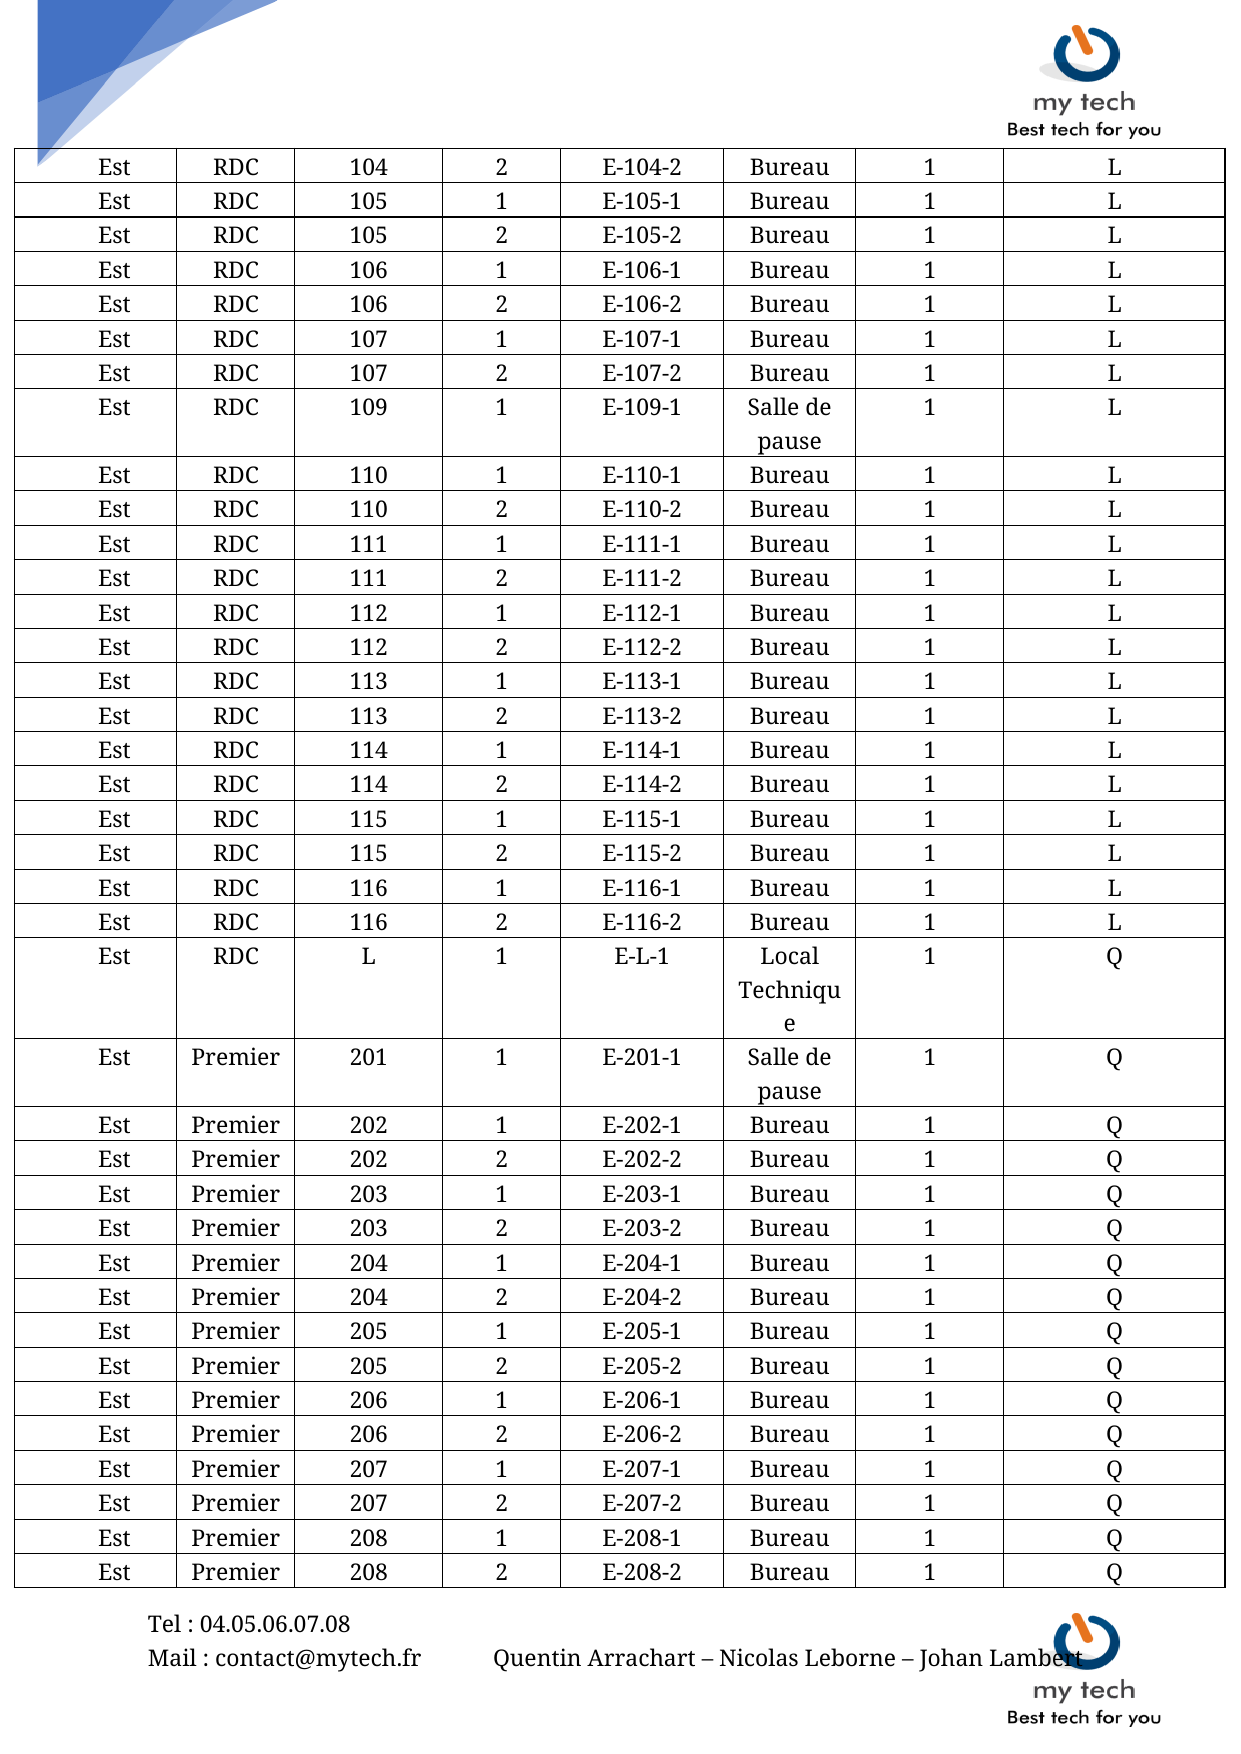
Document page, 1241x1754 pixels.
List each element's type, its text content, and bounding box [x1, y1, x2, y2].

table_cell 208 [295, 1554, 442, 1587]
table_cell 1 [856, 1141, 1003, 1175]
table_cell RDC [177, 389, 294, 456]
table_cell 1 [443, 1313, 560, 1347]
table_cell Bureau [724, 835, 855, 868]
table_cell 106 [295, 286, 442, 319]
table_cell Premier [177, 1210, 294, 1243]
table_cell 104 [295, 149, 442, 182]
table_cell Bureau [724, 1485, 855, 1518]
table_cell Bureau [724, 766, 855, 800]
table_cell Est [15, 835, 176, 868]
table_cell L [1004, 286, 1224, 319]
table_cell Bureau [724, 149, 855, 182]
table_cell E-202-2 [561, 1141, 723, 1175]
table_cell RDC [177, 698, 294, 731]
table_cell RDC [177, 560, 294, 593]
table_cell Q [1004, 1382, 1224, 1415]
table_cell 105 [295, 218, 442, 251]
table_cell RDC [177, 663, 294, 697]
table_cell Est [15, 1382, 176, 1415]
table_cell 1 [856, 1245, 1003, 1278]
table_cell Q [1004, 1451, 1224, 1484]
table_cell 115 [295, 801, 442, 834]
table_cell E-204-2 [561, 1279, 723, 1312]
table_cell Bureau [724, 1107, 855, 1140]
table_cell E-205-2 [561, 1348, 723, 1381]
table_cell 1 [856, 183, 1003, 216]
table_cell E-106-2 [561, 286, 723, 319]
table_cell Bureau [724, 252, 855, 285]
table_cell 2 [443, 1416, 560, 1450]
table_cell L [1004, 491, 1224, 525]
table_cell L [1004, 663, 1224, 697]
table_cell L [1004, 870, 1224, 903]
table_cell Premier [177, 1039, 294, 1106]
table_cell Est [15, 389, 176, 456]
table_cell Premier [177, 1416, 294, 1450]
table_cell RDC [177, 491, 294, 525]
table_cell RDC [177, 835, 294, 868]
table_cell Q [1004, 1348, 1224, 1381]
table_cell Premier [177, 1245, 294, 1278]
table_cell Est [15, 663, 176, 697]
table_cell Premier [177, 1279, 294, 1312]
table_cell 1 [443, 870, 560, 903]
table_cell 1 [856, 629, 1003, 662]
table_cell Est [15, 1520, 176, 1553]
table_cell 1 [856, 1554, 1003, 1587]
table_cell Bureau [724, 1554, 855, 1587]
table_cell Bureau [724, 218, 855, 251]
table_cell L [1004, 355, 1224, 388]
table_cell Est [15, 183, 176, 216]
table_cell Premier [177, 1520, 294, 1553]
table_cell Est [15, 560, 176, 593]
table_cell RDC [177, 629, 294, 662]
table_cell 1 [856, 1485, 1003, 1518]
table_cell 205 [295, 1313, 442, 1347]
table_cell Q [1004, 1210, 1224, 1243]
table_cell Bureau [724, 457, 855, 490]
table_cell 1 [443, 732, 560, 765]
table_cell L [1004, 526, 1224, 559]
table_cell L [1004, 321, 1224, 354]
table_cell E-104-2 [561, 149, 723, 182]
table_cell Est [15, 732, 176, 765]
table_cell Est [15, 321, 176, 354]
table_cell Est [15, 526, 176, 559]
table_cell L [1004, 801, 1224, 834]
table_cell 1 [443, 1520, 560, 1553]
table_cell 1 [443, 1176, 560, 1209]
table_cell Salle de pause [724, 389, 855, 456]
table_cell Q [1004, 1279, 1224, 1312]
table_cell L [1004, 457, 1224, 490]
table_cell 202 [295, 1107, 442, 1140]
table_cell 105 [295, 183, 442, 216]
table_cell Q [1004, 1485, 1224, 1518]
table_cell E-204-1 [561, 1245, 723, 1278]
table_cell Est [15, 355, 176, 388]
table_cell Est [15, 698, 176, 731]
table_cell L [1004, 835, 1224, 868]
table_cell 112 [295, 629, 442, 662]
table_cell E-107-1 [561, 321, 723, 354]
table_cell 110 [295, 491, 442, 525]
table_cell RDC [177, 183, 294, 216]
table_cell L [1004, 732, 1224, 765]
table_cell 1 [856, 1279, 1003, 1312]
table_cell 203 [295, 1210, 442, 1243]
table_cell L [1004, 252, 1224, 285]
table_cell Premier [177, 1451, 294, 1484]
table_cell Bureau [724, 491, 855, 525]
table_cell E-110-1 [561, 457, 723, 490]
table_cell Premier [177, 1554, 294, 1587]
table_cell E-116-2 [561, 904, 723, 937]
table_cell E-111-2 [561, 560, 723, 593]
table_cell 202 [295, 1141, 442, 1175]
table_cell RDC [177, 218, 294, 251]
table_cell 1 [856, 1210, 1003, 1243]
table_cell 1 [856, 286, 1003, 319]
table_cell Q [1004, 938, 1224, 1038]
table_cell L [1004, 149, 1224, 182]
table_cell E-116-1 [561, 870, 723, 903]
table_cell 1 [856, 560, 1003, 593]
table_cell Bureau [724, 904, 855, 937]
table_cell 1 [856, 904, 1003, 937]
table_cell 205 [295, 1348, 442, 1381]
table_cell 2 [443, 286, 560, 319]
table_cell 107 [295, 321, 442, 354]
table_cell E-112-2 [561, 629, 723, 662]
table_cell 2 [443, 1210, 560, 1243]
table_cell Bureau [724, 870, 855, 903]
table_cell E-105-2 [561, 218, 723, 251]
table_cell Local Technique [724, 938, 855, 1038]
table_cell RDC [177, 286, 294, 319]
table_cell Bureau [724, 183, 855, 216]
table_cell 2 [443, 904, 560, 937]
table_cell E-207-1 [561, 1451, 723, 1484]
table_cell 1 [856, 1107, 1003, 1140]
table_cell Premier [177, 1382, 294, 1415]
table_cell 1 [856, 801, 1003, 834]
table_cell Bureau [724, 1416, 855, 1450]
table_cell 1 [856, 389, 1003, 456]
table_cell Bureau [724, 629, 855, 662]
table_cell RDC [177, 252, 294, 285]
table_cell E-115-1 [561, 801, 723, 834]
table_cell E-206-2 [561, 1416, 723, 1450]
table_cell E-109-1 [561, 389, 723, 456]
table_cell Premier [177, 1141, 294, 1175]
table_cell 1 [856, 1382, 1003, 1415]
table_cell 1 [856, 835, 1003, 868]
table_cell Est [15, 1416, 176, 1450]
table_cell 2 [443, 218, 560, 251]
table_cell 2 [443, 698, 560, 731]
table_cell 1 [443, 663, 560, 697]
table_cell Bureau [724, 1176, 855, 1209]
table_cell E-208-1 [561, 1520, 723, 1553]
table_cell RDC [177, 904, 294, 937]
table_cell 208 [295, 1520, 442, 1553]
table_cell L [1004, 218, 1224, 251]
table_cell 1 [443, 183, 560, 216]
table_cell Est [15, 1451, 176, 1484]
table_cell 207 [295, 1485, 442, 1518]
table_cell Est [15, 1279, 176, 1312]
table_cell 1 [443, 321, 560, 354]
table_cell 1 [856, 732, 1003, 765]
table_cell 1 [856, 595, 1003, 628]
table_cell 1 [856, 491, 1003, 525]
table_cell 1 [856, 1416, 1003, 1450]
table_cell RDC [177, 321, 294, 354]
table_cell E-115-2 [561, 835, 723, 868]
table_cell 112 [295, 595, 442, 628]
table_cell Bureau [724, 1279, 855, 1312]
table_cell 1 [856, 149, 1003, 182]
table_cell Premier [177, 1107, 294, 1140]
table_cell Bureau [724, 732, 855, 765]
table_cell E-207-2 [561, 1485, 723, 1518]
table_cell Est [15, 1313, 176, 1347]
table_cell E-208-2 [561, 1554, 723, 1587]
table_cell 1 [856, 663, 1003, 697]
table_cell L [1004, 629, 1224, 662]
table_cell 115 [295, 835, 442, 868]
table_cell Q [1004, 1107, 1224, 1140]
table_cell 113 [295, 698, 442, 731]
table_cell 1 [856, 218, 1003, 251]
table_cell E-114-2 [561, 766, 723, 800]
table_cell RDC [177, 938, 294, 1038]
table_cell 1 [443, 1107, 560, 1140]
table_cell L [1004, 904, 1224, 937]
table_cell 1 [443, 457, 560, 490]
table_cell Est [15, 286, 176, 319]
table_cell Premier [177, 1313, 294, 1347]
table_cell Q [1004, 1554, 1224, 1587]
table_cell Q [1004, 1039, 1224, 1106]
table_cell Bureau [724, 355, 855, 388]
table_cell 1 [443, 1382, 560, 1415]
table_cell Q [1004, 1141, 1224, 1175]
table_cell Premier [177, 1348, 294, 1381]
table_cell Est [15, 252, 176, 285]
table_cell 204 [295, 1279, 442, 1312]
table_cell 2 [443, 149, 560, 182]
table_cell E-L-1 [561, 938, 723, 1038]
table_cell Est [15, 1245, 176, 1278]
table_cell Bureau [724, 526, 855, 559]
table_cell 203 [295, 1176, 442, 1209]
table_cell 1 [856, 698, 1003, 731]
table_cell 1 [443, 801, 560, 834]
table_cell 1 [856, 252, 1003, 285]
table_cell RDC [177, 149, 294, 182]
table_cell E-205-1 [561, 1313, 723, 1347]
table_cell 1 [443, 1039, 560, 1106]
table_cell 2 [443, 355, 560, 388]
table_cell 1 [856, 1313, 1003, 1347]
table_cell L [1004, 698, 1224, 731]
table_cell L [1004, 389, 1224, 456]
table_cell Bureau [724, 1245, 855, 1278]
table_cell Est [15, 149, 176, 182]
table_cell Bureau [724, 1382, 855, 1415]
table_cell Q [1004, 1416, 1224, 1450]
table_cell Premier [177, 1485, 294, 1518]
table_cell 1 [856, 1348, 1003, 1381]
table_cell E-111-1 [561, 526, 723, 559]
table_cell 2 [443, 491, 560, 525]
table_cell Est [15, 595, 176, 628]
table_cell 1 [856, 766, 1003, 800]
table_cell RDC [177, 595, 294, 628]
table_cell 111 [295, 526, 442, 559]
table_cell Bureau [724, 1141, 855, 1175]
table_cell E-113-1 [561, 663, 723, 697]
table_cell Q [1004, 1176, 1224, 1209]
table_cell Est [15, 1039, 176, 1106]
table_cell 2 [443, 1141, 560, 1175]
table_cell Est [15, 870, 176, 903]
table_cell 2 [443, 835, 560, 868]
table_cell 2 [443, 1279, 560, 1312]
table_cell E-113-2 [561, 698, 723, 731]
table_cell Bureau [724, 1210, 855, 1243]
table_cell Bureau [724, 595, 855, 628]
table_cell 107 [295, 355, 442, 388]
table_cell Est [15, 491, 176, 525]
table_cell Bureau [724, 286, 855, 319]
table_cell RDC [177, 766, 294, 800]
table_cell L [1004, 766, 1224, 800]
table_cell Est [15, 1107, 176, 1140]
table_cell Est [15, 801, 176, 834]
table_cell E-202-1 [561, 1107, 723, 1140]
table_cell 2 [443, 1554, 560, 1587]
table_cell Est [15, 938, 176, 1038]
table_cell 2 [443, 1348, 560, 1381]
table_cell E-106-1 [561, 252, 723, 285]
table_cell 1 [443, 1451, 560, 1484]
table_cell 1 [856, 1039, 1003, 1106]
table_cell E-112-1 [561, 595, 723, 628]
table_cell RDC [177, 526, 294, 559]
table_cell 1 [856, 1520, 1003, 1553]
table_cell RDC [177, 870, 294, 903]
table_cell Bureau [724, 1520, 855, 1553]
table_cell 1 [443, 595, 560, 628]
table_cell Est [15, 457, 176, 490]
table_cell Bureau [724, 663, 855, 697]
table_cell RDC [177, 732, 294, 765]
table_cell 1 [443, 252, 560, 285]
table_cell Est [15, 1176, 176, 1209]
table_cell 1 [856, 355, 1003, 388]
table_cell 206 [295, 1416, 442, 1450]
table_cell Bureau [724, 321, 855, 354]
table_cell 1 [856, 1451, 1003, 1484]
table_cell Bureau [724, 698, 855, 731]
table_cell Est [15, 1141, 176, 1175]
table_cell 111 [295, 560, 442, 593]
table_cell RDC [177, 801, 294, 834]
table_cell RDC [177, 355, 294, 388]
table_cell Est [15, 1348, 176, 1381]
table_cell 207 [295, 1451, 442, 1484]
table_cell E-114-1 [561, 732, 723, 765]
table_cell Salle de pause [724, 1039, 855, 1106]
table_cell 201 [295, 1039, 442, 1106]
table_cell Est [15, 1210, 176, 1243]
table_cell E-203-2 [561, 1210, 723, 1243]
table_cell RDC [177, 457, 294, 490]
table_cell Bureau [724, 1313, 855, 1347]
table_cell 1 [856, 526, 1003, 559]
table_cell Bureau [724, 1348, 855, 1381]
table_cell Est [15, 629, 176, 662]
table_cell Est [15, 904, 176, 937]
table_cell Bureau [724, 560, 855, 593]
table_cell Bureau [724, 1451, 855, 1484]
table_cell 2 [443, 766, 560, 800]
table_cell Premier [177, 1176, 294, 1209]
table_cell L [1004, 595, 1224, 628]
table_cell 1 [856, 870, 1003, 903]
table_cell 2 [443, 1485, 560, 1518]
table_cell 1 [856, 321, 1003, 354]
table_cell 206 [295, 1382, 442, 1415]
table_cell 106 [295, 252, 442, 285]
table_cell 1 [856, 1176, 1003, 1209]
table_cell Q [1004, 1245, 1224, 1278]
table_cell E-110-2 [561, 491, 723, 525]
table_cell 116 [295, 870, 442, 903]
table_cell L [1004, 183, 1224, 216]
table_cell Est [15, 1485, 176, 1518]
table_cell 110 [295, 457, 442, 490]
table_cell L [295, 938, 442, 1038]
table_cell Est [15, 218, 176, 251]
table_cell Est [15, 1554, 176, 1587]
table_cell 2 [443, 560, 560, 593]
table_cell 1 [443, 938, 560, 1038]
table_cell 204 [295, 1245, 442, 1278]
table_cell 2 [443, 629, 560, 662]
table_cell Bureau [724, 801, 855, 834]
table_cell Est [15, 766, 176, 800]
table_cell 114 [295, 732, 442, 765]
table_cell 113 [295, 663, 442, 697]
table_cell 114 [295, 766, 442, 800]
table_cell 109 [295, 389, 442, 456]
table_cell E-201-1 [561, 1039, 723, 1106]
table_cell E-203-1 [561, 1176, 723, 1209]
table_cell 116 [295, 904, 442, 937]
table_cell 1 [856, 938, 1003, 1038]
table_cell E-107-2 [561, 355, 723, 388]
table_cell 1 [443, 526, 560, 559]
table_cell 1 [443, 1245, 560, 1278]
table_cell E-206-1 [561, 1382, 723, 1415]
table_cell E-105-1 [561, 183, 723, 216]
table_cell L [1004, 560, 1224, 593]
table_cell Q [1004, 1313, 1224, 1347]
table_cell 1 [856, 457, 1003, 490]
table_cell 1 [443, 389, 560, 456]
table_cell Q [1004, 1520, 1224, 1553]
